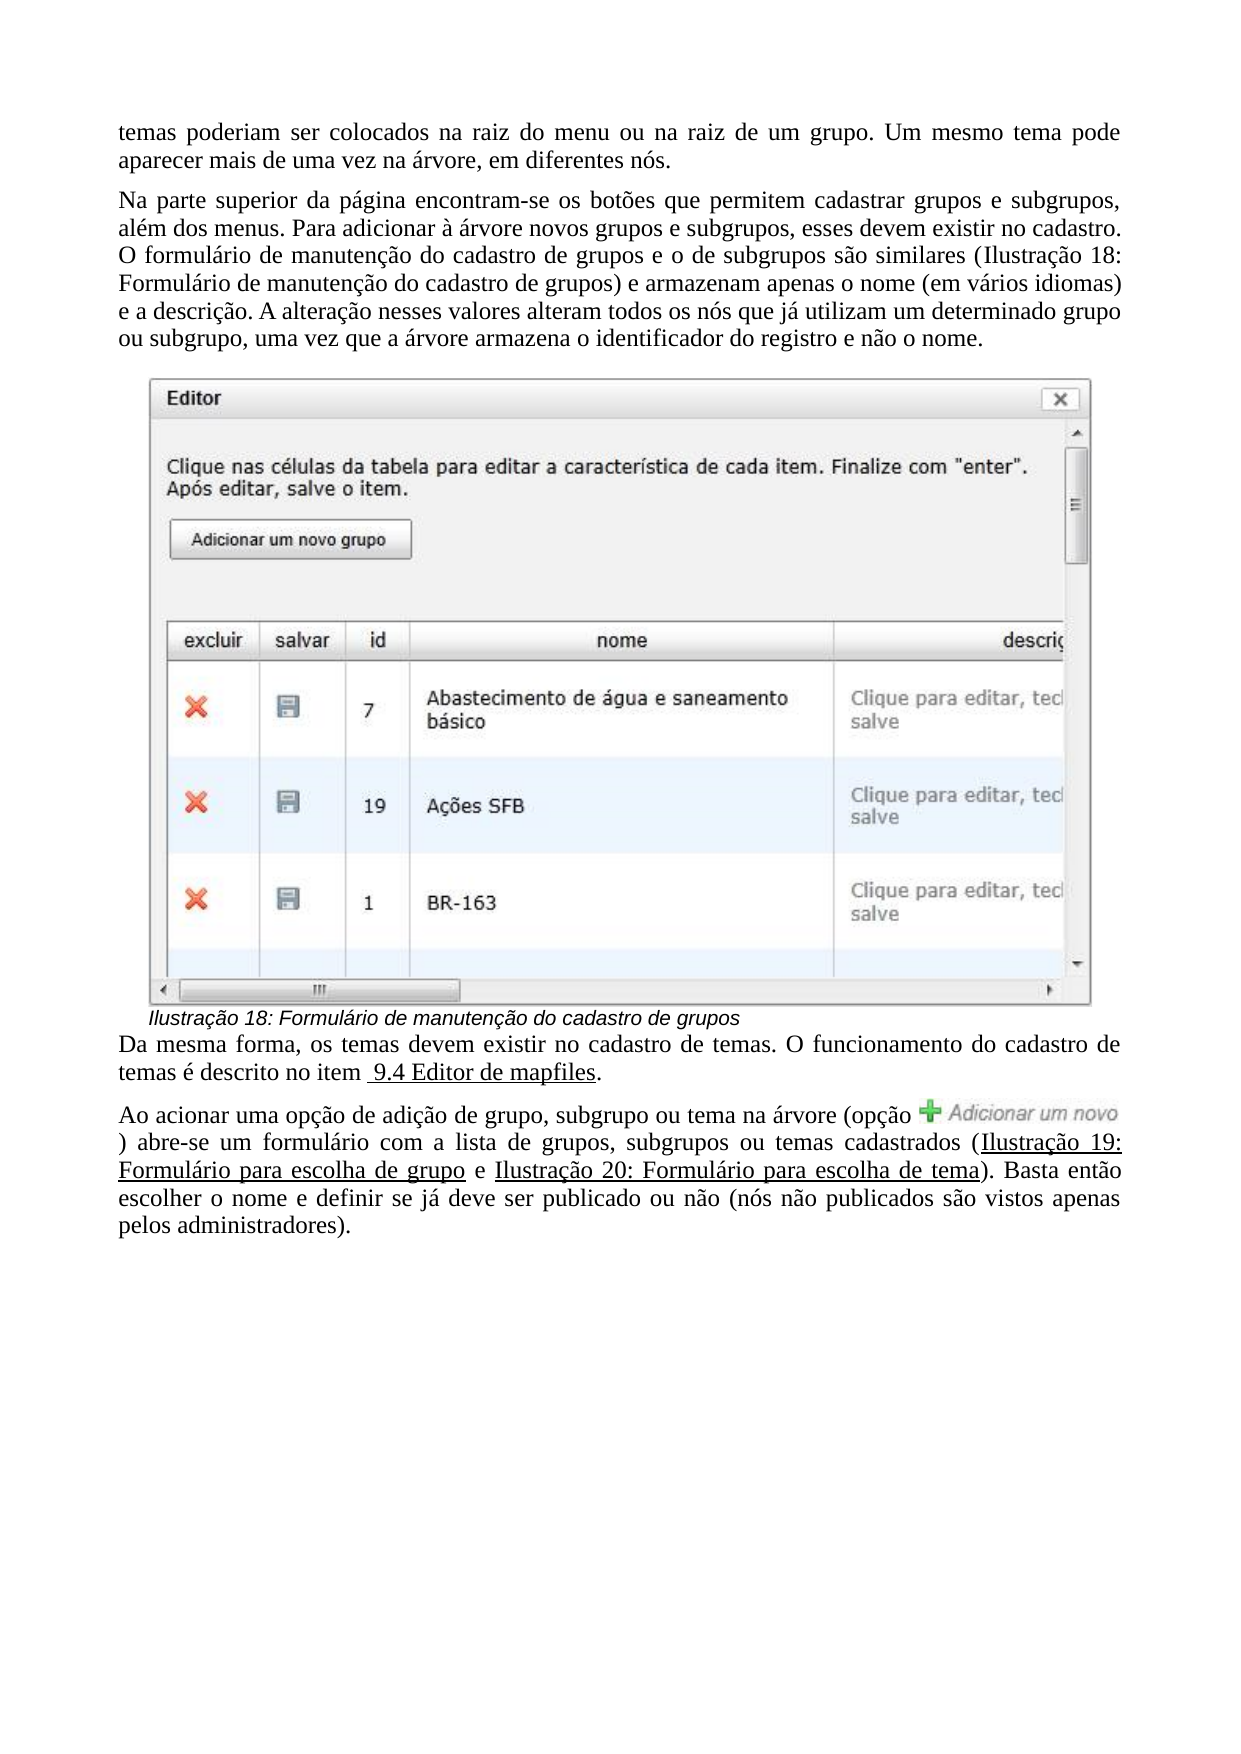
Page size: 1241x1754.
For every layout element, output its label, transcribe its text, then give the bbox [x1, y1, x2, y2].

picture [148, 377, 1093, 1007]
text Ilustração 18: Formulário de manutenção do cadastro de grupos [148, 1007, 1092, 1030]
text Da mesma forma, os temas devem existir no cadastro de temas. O funcionamento do cadastro de temas é descrito no item 9.4Editor de mapfiles. [118, 365, 1122, 1086]
text Ao acionar uma opção de adição de grupo, subgrupo ou tema na árvore (opção ) abre-se um formulário com a lista de grupos, subgrupos ou temas cadastrados (Ilustração 19: Formulário para escolha de grupo e Ilustração 20: Formulário para escolha de tema). Basta então escolher o nome e definir se já deve ser publicado ou não (nós não publicados são vistos apenas pelos administradores). [118, 1098, 1122, 1239]
text temas poderiam ser colocados na raiz do menu ou na raiz de um grupo. Um mesmo tema pode aparecer mais de uma vez na árvore, em diferentes nós. [118, 118, 1122, 173]
picture [918, 1098, 1122, 1124]
text Na parte superior da página encontram-se os botões que permitem cadastrar grupos e subgrupos, além dos menus. Para adicionar à árvore novos grupos e subgrupos, esses devem existir no cadastro. O formulário de manutenção do cadastro de grupos e o de subgrupos são similares (Ilustração 18: Formulário de manutenção do cadastro de grupos) e armazenam apenas o nome (em vários idiomas) e a descrição. A alteração nesses valores alteram todos os nós que já utilizam um determinado grupo ou subgrupo, uma vez que a árvore armazena o identificador do registro e não o nome. [118, 186, 1122, 352]
